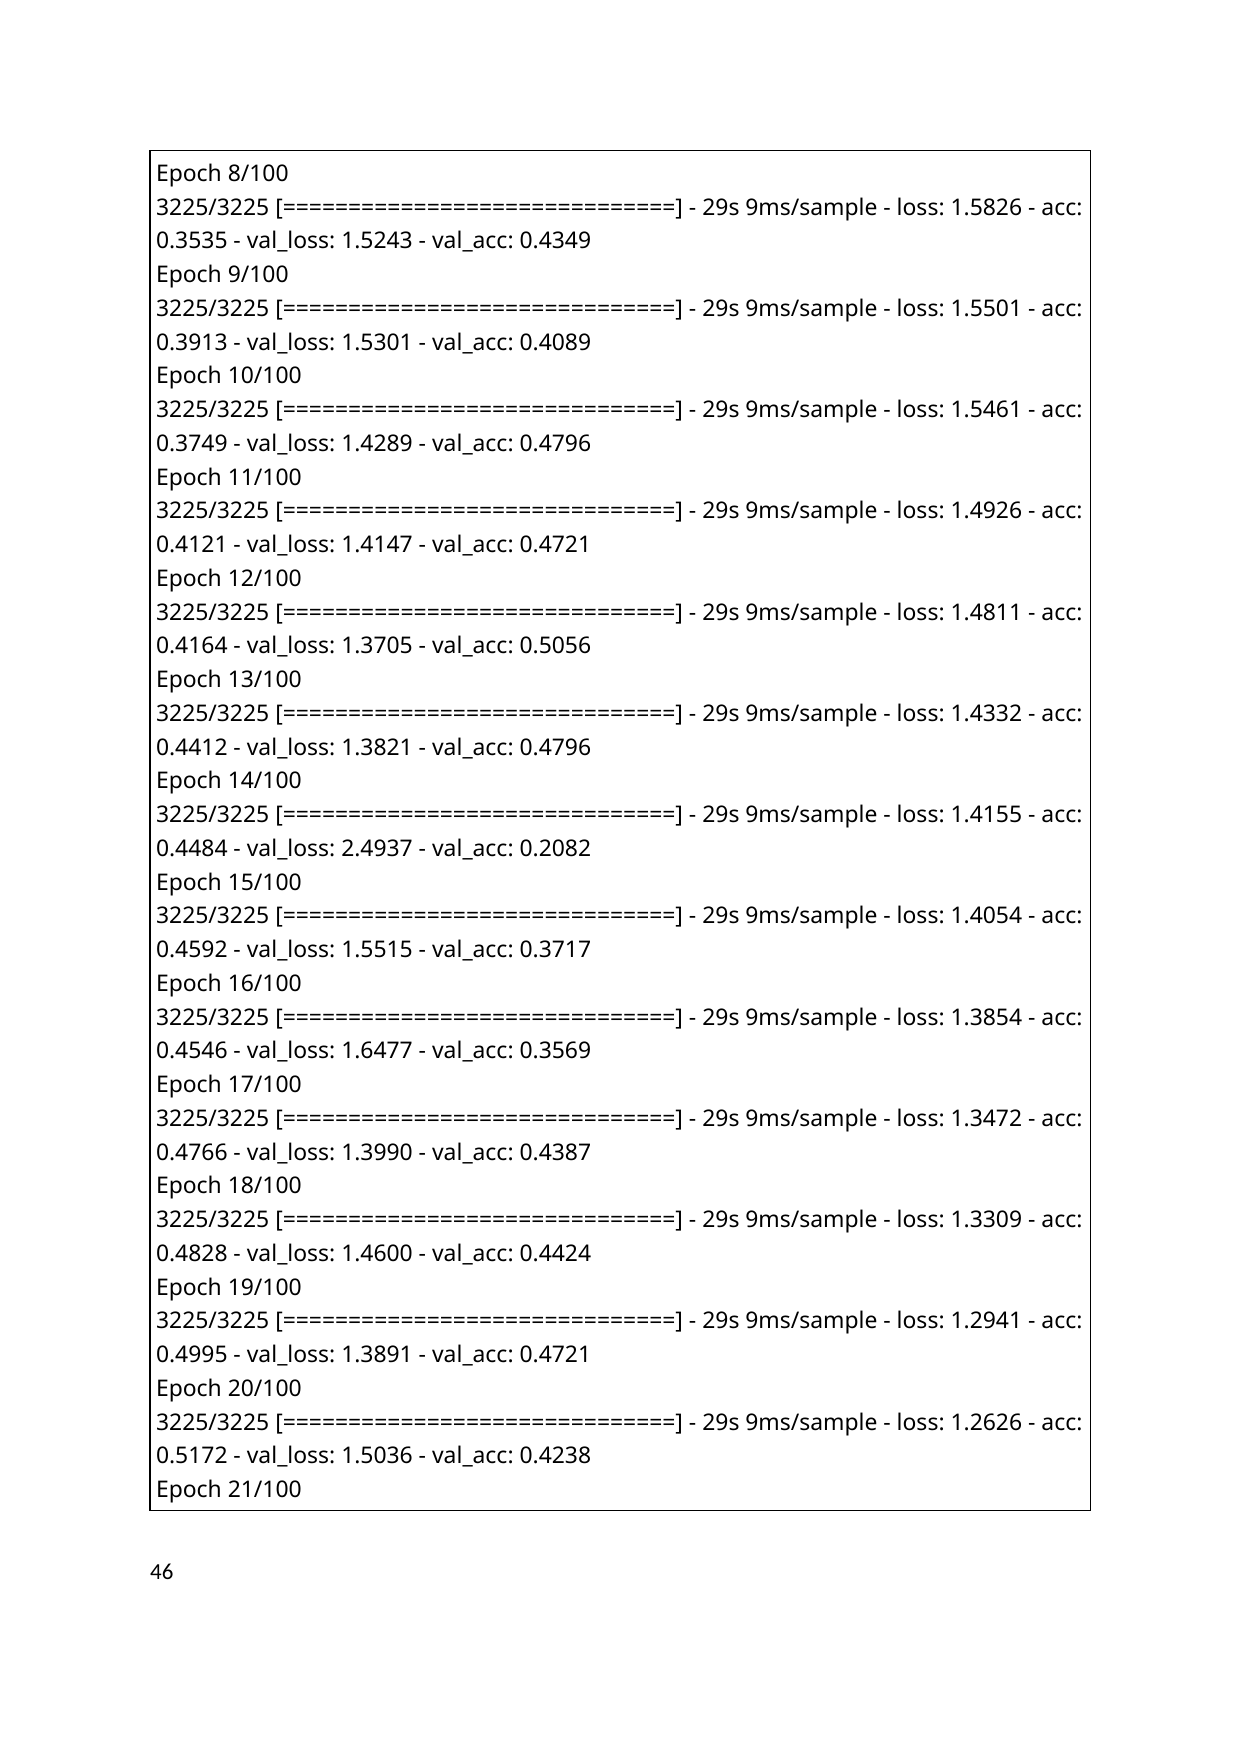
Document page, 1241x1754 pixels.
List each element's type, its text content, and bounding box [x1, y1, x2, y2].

table_header Epoch 8/100 3225/3225 [==============================] - 29s 9ms/sample - loss: 1.5826 - acc: 0.3535 - val_loss: 1.5243 - val_acc: 0.4349 Epoch 9/100 3225/3225 [==============================] - 29s 9ms/sample - loss: 1.5501 - acc: 0.3913 - val_loss: 1.5301 - val_acc: 0.4089 Epoch 10/100 3225/3225 [==============================] - 29s 9ms/sample - loss: 1.5461 - acc: 0.3749 - val_loss: 1.4289 - val_acc: 0.4796 Epoch 11/100 3225/3225 [==============================] - 29s 9ms/sample - loss: 1.4926 - acc: 0.4121 - val_loss: 1.4147 - val_acc: 0.4721 Epoch 12/100 3225/3225 [==============================] - 29s 9ms/sample - loss: 1.4811 - acc: 0.4164 - val_loss: 1.3705 - val_acc: 0.5056 Epoch 13/100 3225/3225 [==============================] - 29s 9ms/sample - loss: 1.4332 - acc: 0.4412 - val_loss: 1.3821 - val_acc: 0.4796 Epoch 14/100 3225/3225 [==============================] - 29s 9ms/sample - loss: 1.4155 - acc: 0.4484 - val_loss: 2.4937 - val_acc: 0.2082 Epoch 15/100 3225/3225 [==============================] - 29s 9ms/sample - loss: 1.4054 - acc: 0.4592 - val_loss: 1.5515 - val_acc: 0.3717 Epoch 16/100 3225/3225 [==============================] - 29s 9ms/sample - loss: 1.3854 - acc: 0.4546 - val_loss: 1.6477 - val_acc: 0.3569 Epoch 17/100 3225/3225 [==============================] - 29s 9ms/sample - loss: 1.3472 - acc: 0.4766 - val_loss: 1.3990 - val_acc: 0.4387 Epoch 18/100 3225/3225 [==============================] - 29s 9ms/sample - loss: 1.3309 - acc: 0.4828 - val_loss: 1.4600 - val_acc: 0.4424 Epoch 19/100 3225/3225 [==============================] - 29s 9ms/sample - loss: 1.2941 - acc: 0.4995 - val_loss: 1.3891 - val_acc: 0.4721 Epoch 20/100 3225/3225 [==============================] - 29s 9ms/sample - loss: 1.2626 - acc: 0.5172 - val_loss: 1.5036 - val_acc: 0.4238 Epoch 21/100 [151, 151, 1090, 1510]
